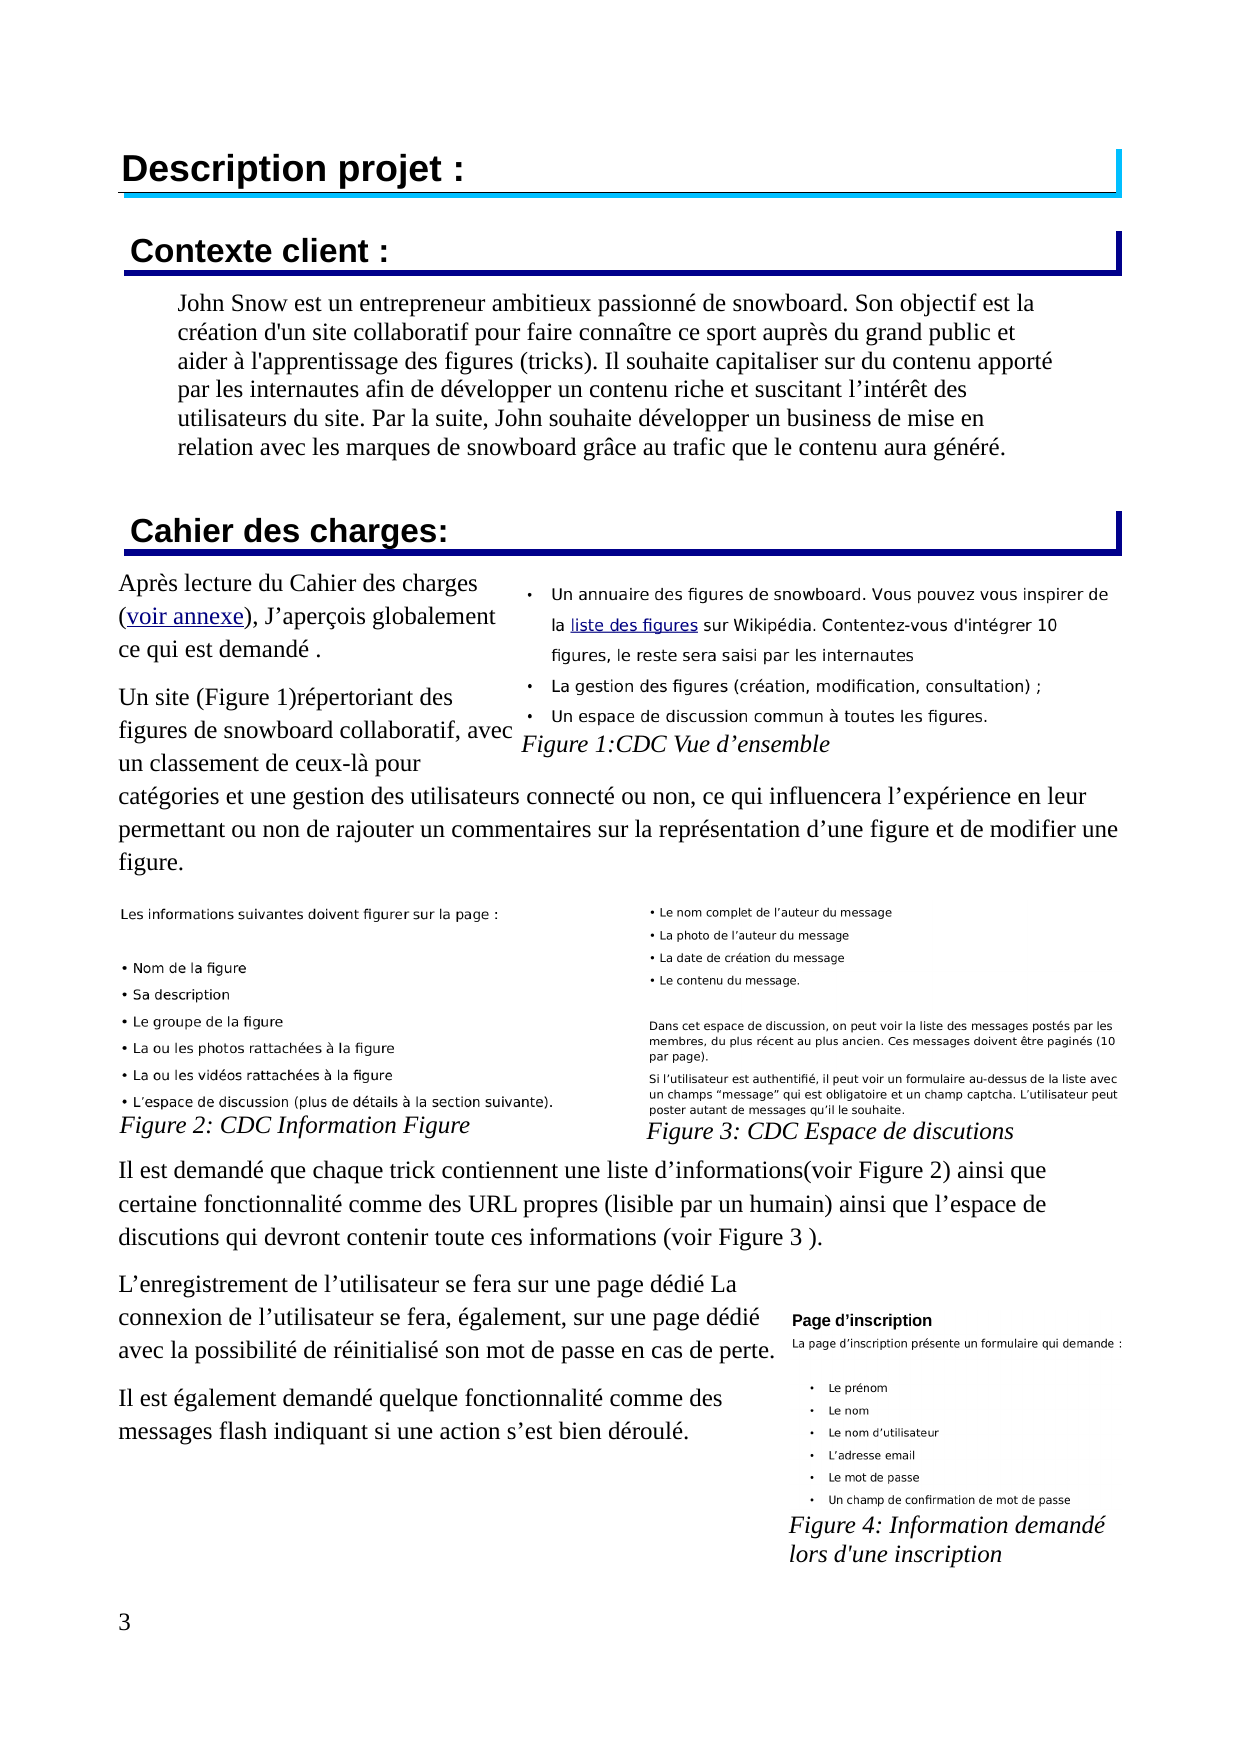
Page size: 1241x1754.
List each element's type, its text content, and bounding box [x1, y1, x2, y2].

subtitle Cahier des charges: [118, 511, 1116, 549]
text Figure 3: CDC Espace de discutions [646, 1116, 1122, 1145]
text John Snow est un entrepreneur ambitieux passionné de snowboard. Son objectif est la création d'un site collaboratif pour faire connaître ce sport auprès du grand public et aider à l'apprentissage des figures (tricks). Il souhaite capitaliser sur du contenu apporté par les internautes afin de développer un contenu riche et suscitant l’intérêt des utilisateurs du site. Par la suite, John souhaite développer un business de mise en relation avec les marques de snowboard grâce au trafic que le contenu aura généré. [177, 288, 1063, 461]
text Figure 2: CDC Information Figure [119, 1110, 554, 1138]
text Il est demandé que chaque trick contiennent une liste d’informations(voir Figure 2) ainsi que certaine fonctionnalité comme des URL propres (lisible par un humain) ainsi que l’espace de discutions qui devront contenir toute ces informations (voir Figure 3 ). [118, 888, 1122, 1250]
picture [119, 900, 555, 1110]
text Figure 1:CDC Vue d’ensemble [521, 730, 1122, 758]
text Il est également demandé quelque fonctionnalité comme des messages flash indiquant si une action s’est bien déroulé. [118, 1383, 788, 1445]
text Figure 4: Information demandé lors d'une inscription [789, 1510, 1122, 1567]
picture [788, 1310, 1123, 1510]
subtitle Contexte client : [118, 231, 1116, 270]
text Après lecture du Cahier des charges (voir annexe), J’aperçois globalement ce qui est demandé . [118, 562, 1122, 663]
text Un site (Figure 1)répertoriant des figures de snowboard collaboratif, avec un classement de ceux-là pour catégories et une gestion des utilisateurs connecté ou non, ce qui influencera l’expérience en leur permettant ou non de rajouter un commentaires sur la représentation d’une figure et de modifier une figure. [118, 682, 1122, 876]
picture [521, 574, 1123, 730]
picture [646, 900, 1123, 1116]
subtitle Description projet : [118, 143, 1116, 192]
text L’enregistrement de l’utilisateur se fera sur une page dédié La connexion de l’utilisateur se fera, également, sur une page dédié avec la possibilité de réinitialisé son mot de passe en cas de perte. [118, 1269, 1122, 1364]
